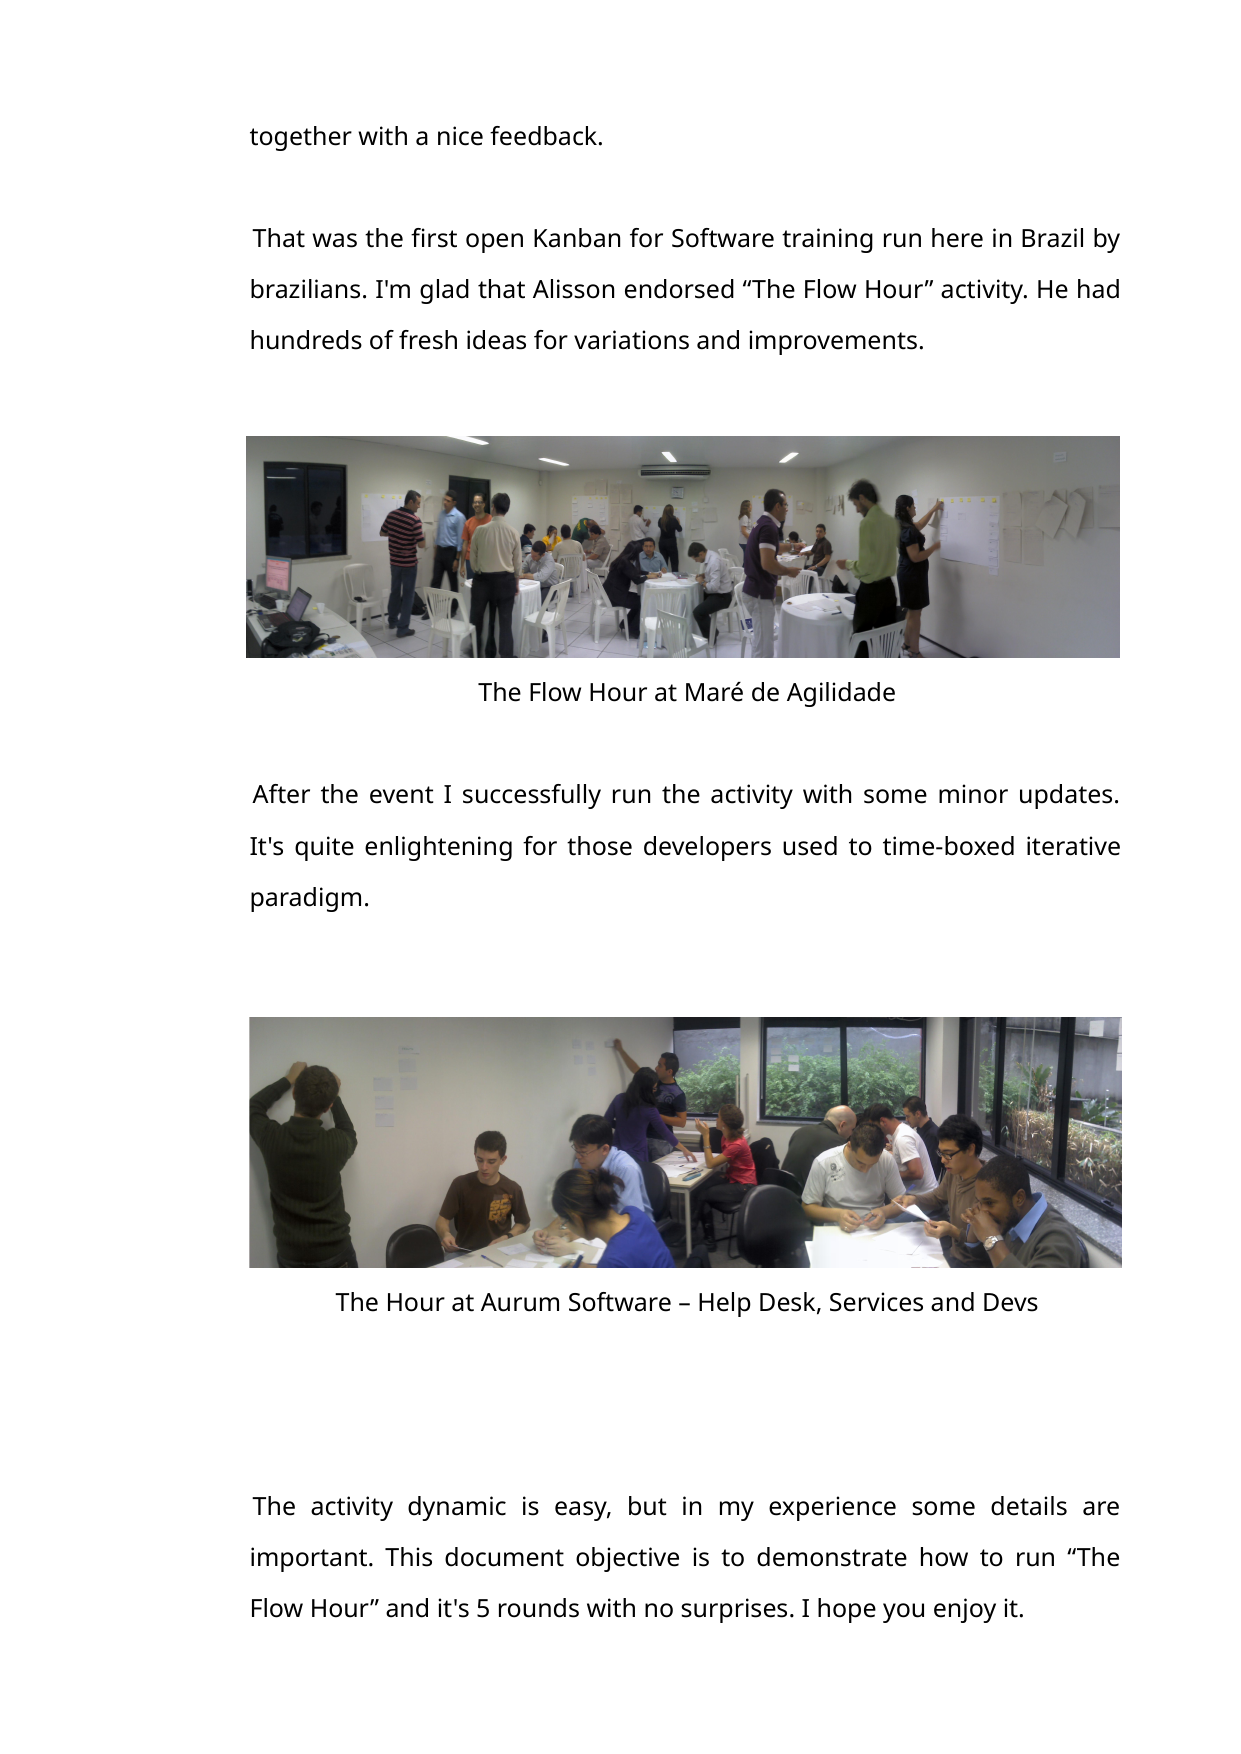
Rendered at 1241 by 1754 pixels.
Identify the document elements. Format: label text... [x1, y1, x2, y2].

picture [246, 436, 1120, 658]
text together with a nice feedback. [249, 118, 1122, 152]
text After the event I successfully run the activity with some minor updates. It's quite enlightening for those developers used to time-boxed iterative paradigm. [249, 777, 1122, 913]
text The activity dynamic is easy, but in my experience some details are important. This document objective is to demonstrate how to run “The Flow Hour” and it's 5 rounds with no surprises. I hope you enjoy it. [249, 1489, 1122, 1625]
text The Flow Hour at Maré de Agilidade [249, 424, 1122, 709]
text The Hour at Aurum Software – Help Desk, Services and Devs [249, 1268, 1122, 1318]
text That was the first open Kanban for Software training run here in Brazil by brazilians. I'm glad that Alisson endorsed “The Flow Hour” activity. He had hundreds of fresh ideas for variations and improvements. [249, 220, 1122, 356]
picture [249, 1017, 1122, 1268]
